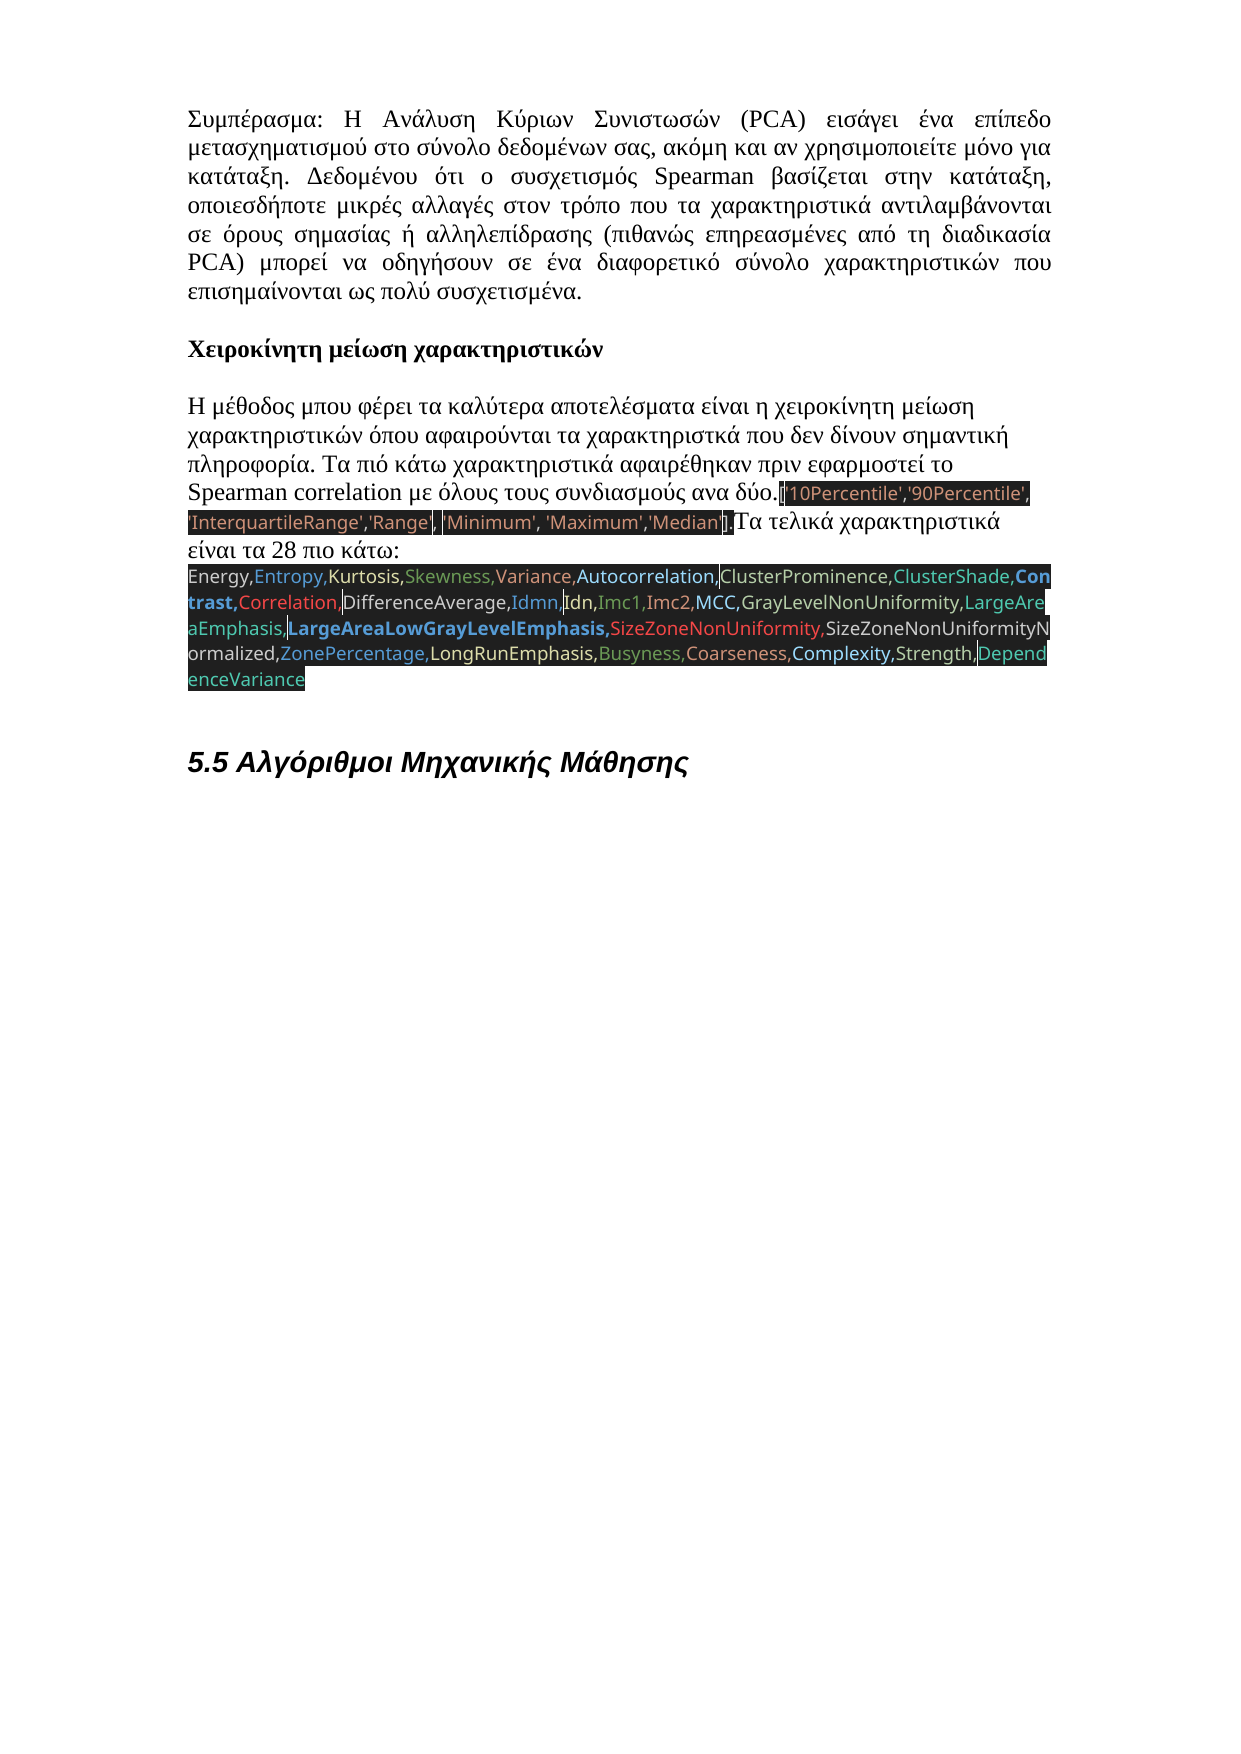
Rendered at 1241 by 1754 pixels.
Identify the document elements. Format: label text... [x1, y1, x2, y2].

text Η μέθοδος μπου φέρει τα καλύτερα αποτελέσματα είναι η χειροκίνητη μείωση χαρακτηριστικών όπου αφαιρούνται τα χαρακτηριστκά που δεν δίνουν σημαντική πληροφορία. Τα πιό κάτω χαρακτηριστικά αφαιρέθηκαν πριν εφαρμοστεί το Spearman correlation με όλους τους συνδιασμούς ανα δύο.['10Percentile','90Percentile', 'InterquartileRange','Range', 'Minimum', 'Maximum','Median'].Τα τελικά χαρακτηριστικά είναι τα 28 πιο κάτω: [187, 391, 1053, 564]
subtitle 5.5 Αλγόριθμοι Μηχανικής Μάθησης [187, 745, 1053, 779]
text Συμπέρασμα: Η Ανάλυση Κύριων Συνιστωσών (PCA) εισάγει ένα επίπεδο μετασχηματισμού στο σύνολο δεδομένων σας, ακόμη και αν χρησιμοποιείτε μόνο για κατάταξη. Δεδομένου ότι ο συσχετισμός Spearman βασίζεται στην κατάταξη, οποιεσδήποτε μικρές αλλαγές στον τρόπο που τα χαρακτηριστικά αντιλαμβάνονται σε όρους σημασίας ή αλληλεπίδρασης (πιθανώς επηρεασμένες από τη διαδικασία PCA) μπορεί να οδηγήσουν σε ένα διαφορετικό σύνολο χαρακτηριστικών που επισημαίνονται ως πολύ συσχετισμένα. [187, 104, 1053, 305]
text Χειροκίνητη μείωση χαρακτηριστικών [187, 334, 1053, 362]
text Energy,Entropy,Kurtosis,Skewness,Variance,Autocorrelation,ClusterProminence,ClusterShade,Contrast,Correlation,DifferenceAverage,Idmn,Idn,Imc1,Imc2,MCC,GrayLevelNonUniformity,LargeAreaEmphasis,LargeAreaLowGrayLevelEmphasis,SizeZoneNonUniformity,SizeZoneNonUniformityNormalized,ZonePercentage,LongRunEmphasis,Busyness,Coarseness,Complexity,Strength,DependenceVariance [187, 564, 1053, 691]
